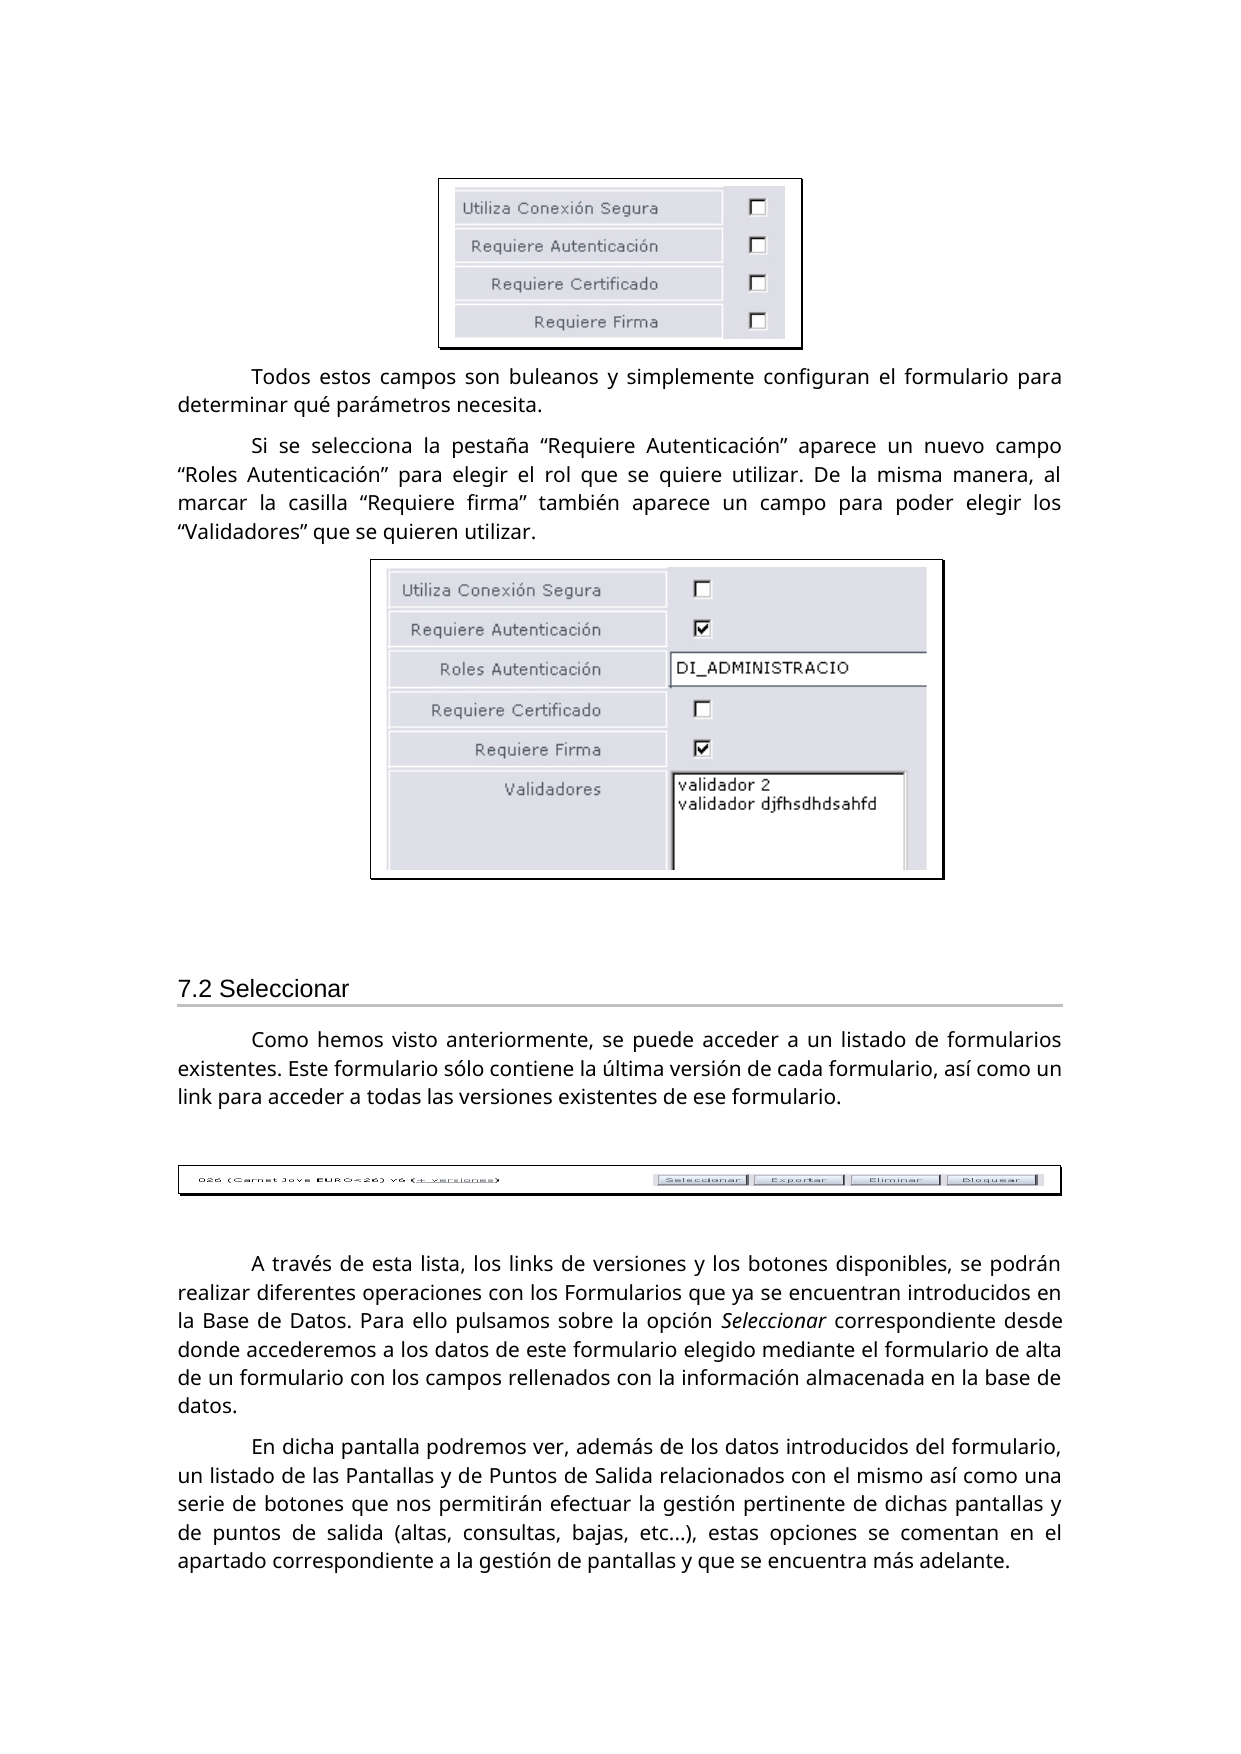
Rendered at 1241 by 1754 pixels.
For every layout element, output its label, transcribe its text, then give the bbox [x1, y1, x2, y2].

picture [194, 1174, 1045, 1186]
subtitle 7.2 Seleccionar [177, 974, 1063, 1004]
picture [455, 186, 785, 339]
text Si se selecciona la pestaña “Requiere Autenticación” aparece un nuevo campo “Roles Autenticación” para elegir el rol que se quiere utilizar. De la misma manera, al marcar la casilla “Requiere firma” también aparece un campo para poder elegir los “Validadores” que se quieren utilizar. [177, 432, 1063, 545]
text A través de esta lista, los links de versiones y los botones disponibles, se podrán realizar diferentes operaciones con los Formularios que ya se encuentran introducidos en la Base de Datos. Para ello pulsamos sobre la opción Seleccionar correspondiente desde donde accederemos a los datos de este formulario elegido mediante el formulario de alta de un formulario con los campos rellenados con la información almacenada en la base de datos. [177, 1249, 1063, 1420]
text Todos estos campos son buleanos y simplemente configuran el formulario para determinar qué parámetros necesita. [177, 362, 1063, 419]
picture [386, 567, 927, 870]
text En dicha pantalla podremos ver, además de los datos introducidos del formulario, un listado de las Pantallas y de Puntos de Salida relacionados con el mismo así como una serie de botones que nos permitirán efectuar la gestión pertinente de dichas pantallas y de puntos de salida (altas, consultas, bajas, etc...), estas opciones se comentan en el apartado correspondiente a la gestión de pantallas y que se encuentra más adelante. [177, 1432, 1063, 1575]
table_header [169, 880, 1077, 908]
text Como hemos visto anteriormente, se puede acceder a un listado de formularios existentes. Este formulario sólo contiene la última versión de cada formulario, así como un link para acceder a todas las versiones existentes de ese formulario. [177, 1025, 1063, 1111]
